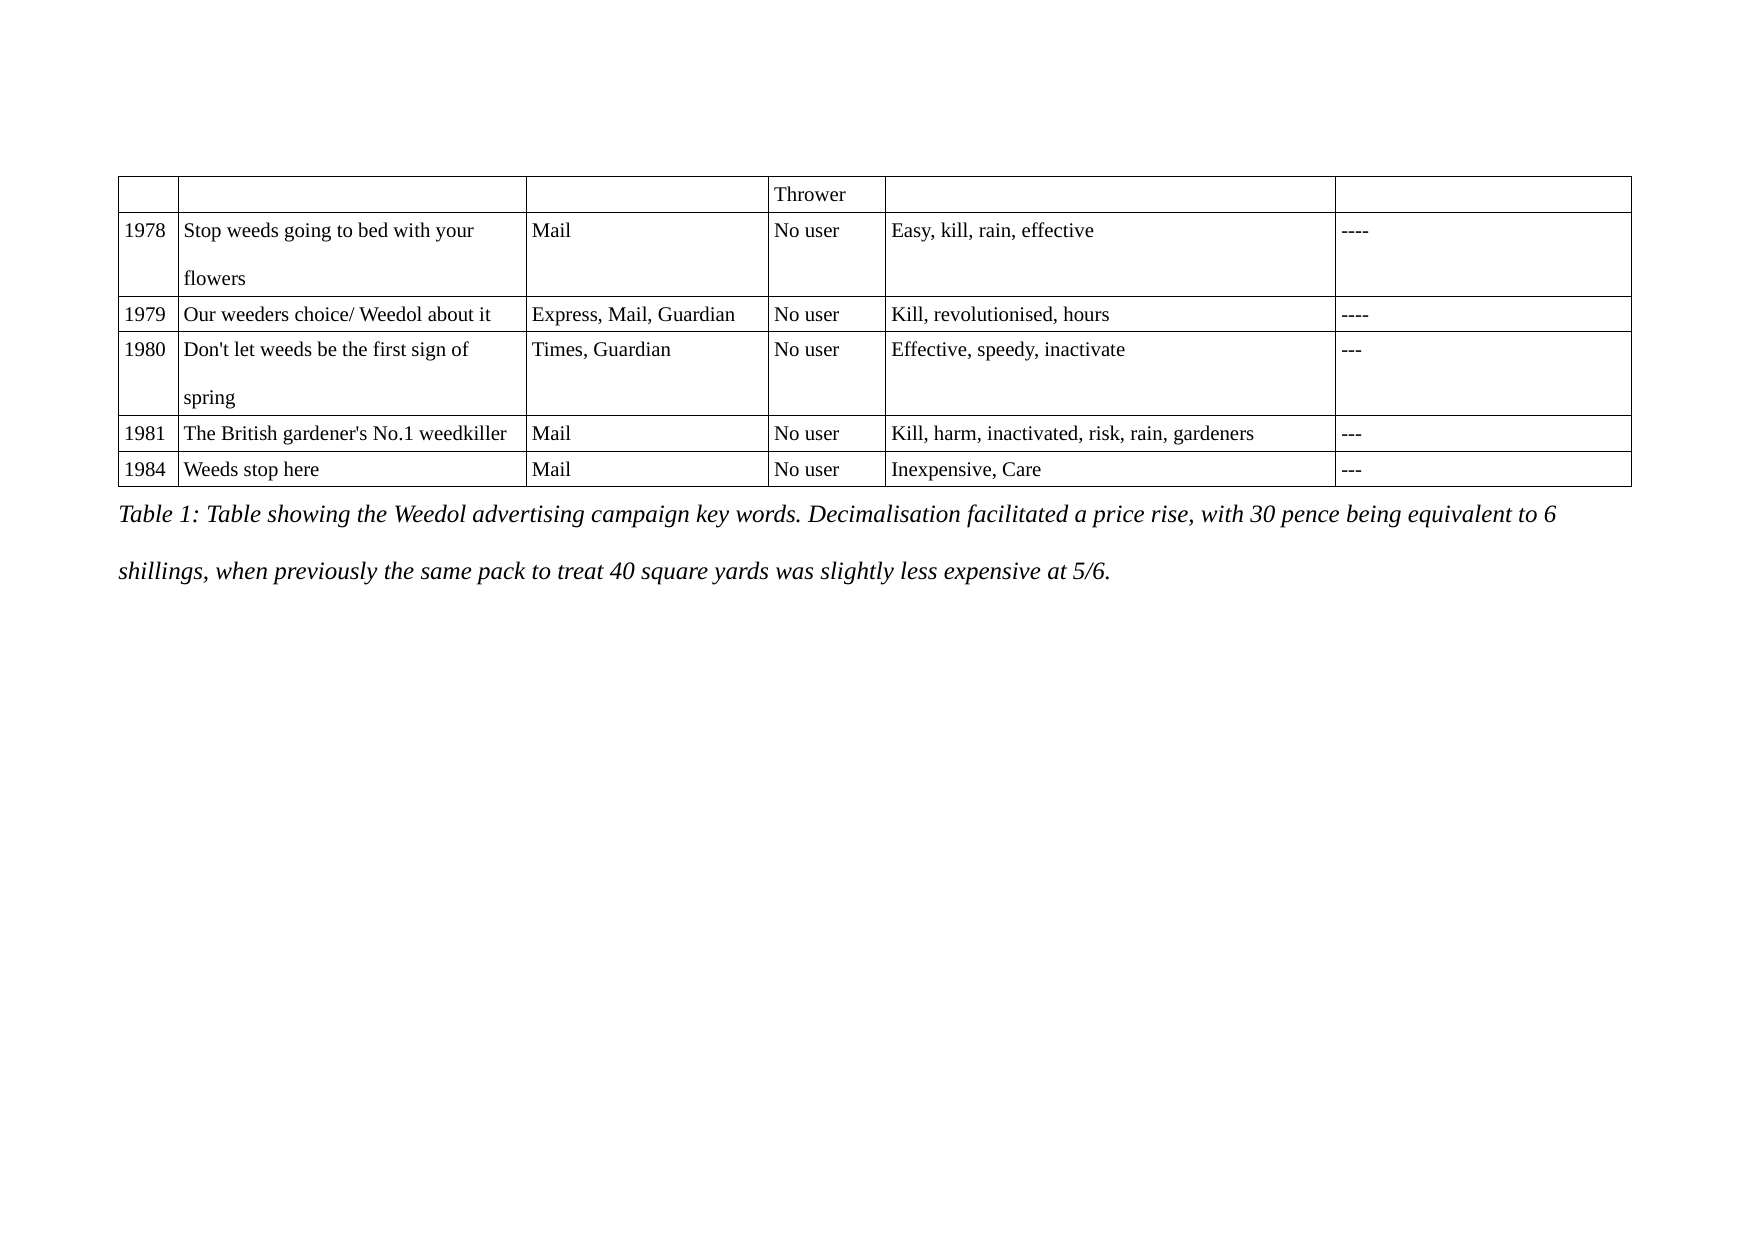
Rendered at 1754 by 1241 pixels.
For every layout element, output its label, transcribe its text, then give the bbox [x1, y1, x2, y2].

table_cell --- [1336, 416, 1631, 451]
table_cell The British gardener's No.1 weedkiller [179, 416, 526, 451]
table_cell 1979 [119, 297, 178, 331]
table_cell Kill, revolutionised, hours [886, 297, 1335, 331]
table_cell [886, 177, 1335, 212]
table_cell ---- [1336, 297, 1631, 331]
table_cell No user [769, 297, 885, 331]
table_cell ---- [1336, 213, 1631, 296]
table_cell Mail [527, 416, 768, 451]
table_cell --- [1336, 452, 1631, 486]
table_cell Stop weeds going to bed with your flowers [179, 213, 526, 296]
table_cell ---- [1336, 177, 1631, 212]
table_cell Our weeders choice/ Weedol about it [179, 297, 526, 331]
table_cell 1980 [119, 332, 178, 415]
table_cell Weeds stop here [179, 452, 526, 486]
table_cell Times, Guardian [527, 332, 768, 415]
table_cell Thrower [769, 177, 885, 212]
table_cell Mail [527, 452, 768, 486]
table_cell 1981 [119, 416, 178, 451]
table_cell Mail [527, 213, 768, 296]
table_cell Express, Mail, Guardian [527, 297, 768, 331]
table_cell No user [769, 213, 885, 296]
table_cell No user [769, 452, 885, 486]
table_cell Kill, harm, inactivated, risk, rain, gardeners [886, 416, 1335, 451]
table_cell No user [769, 332, 885, 415]
table_cell Don't let weeds be the first sign of spring [179, 332, 526, 415]
table_cell [119, 177, 178, 212]
table_cell [527, 177, 768, 212]
table_cell 1984 [119, 452, 178, 486]
table_cell [179, 177, 526, 212]
table_cell No user [769, 416, 885, 451]
table_cell --- [1336, 332, 1631, 415]
table_cell Easy, kill, rain, effective [886, 213, 1335, 296]
table_cell Inexpensive, Care [886, 452, 1335, 486]
table_cell Effective, speedy, inactivate [886, 332, 1335, 415]
text Table 1: Table showing the Weedol advertising campaign key words. Decimalisation facilitated a price rise, with 30 pence being equivalent to 6 shillings, when previously the same pack to treat 40 square yards was slightly less expensive at 5/6. [118, 499, 1636, 585]
table_cell 1978 [119, 213, 178, 296]
